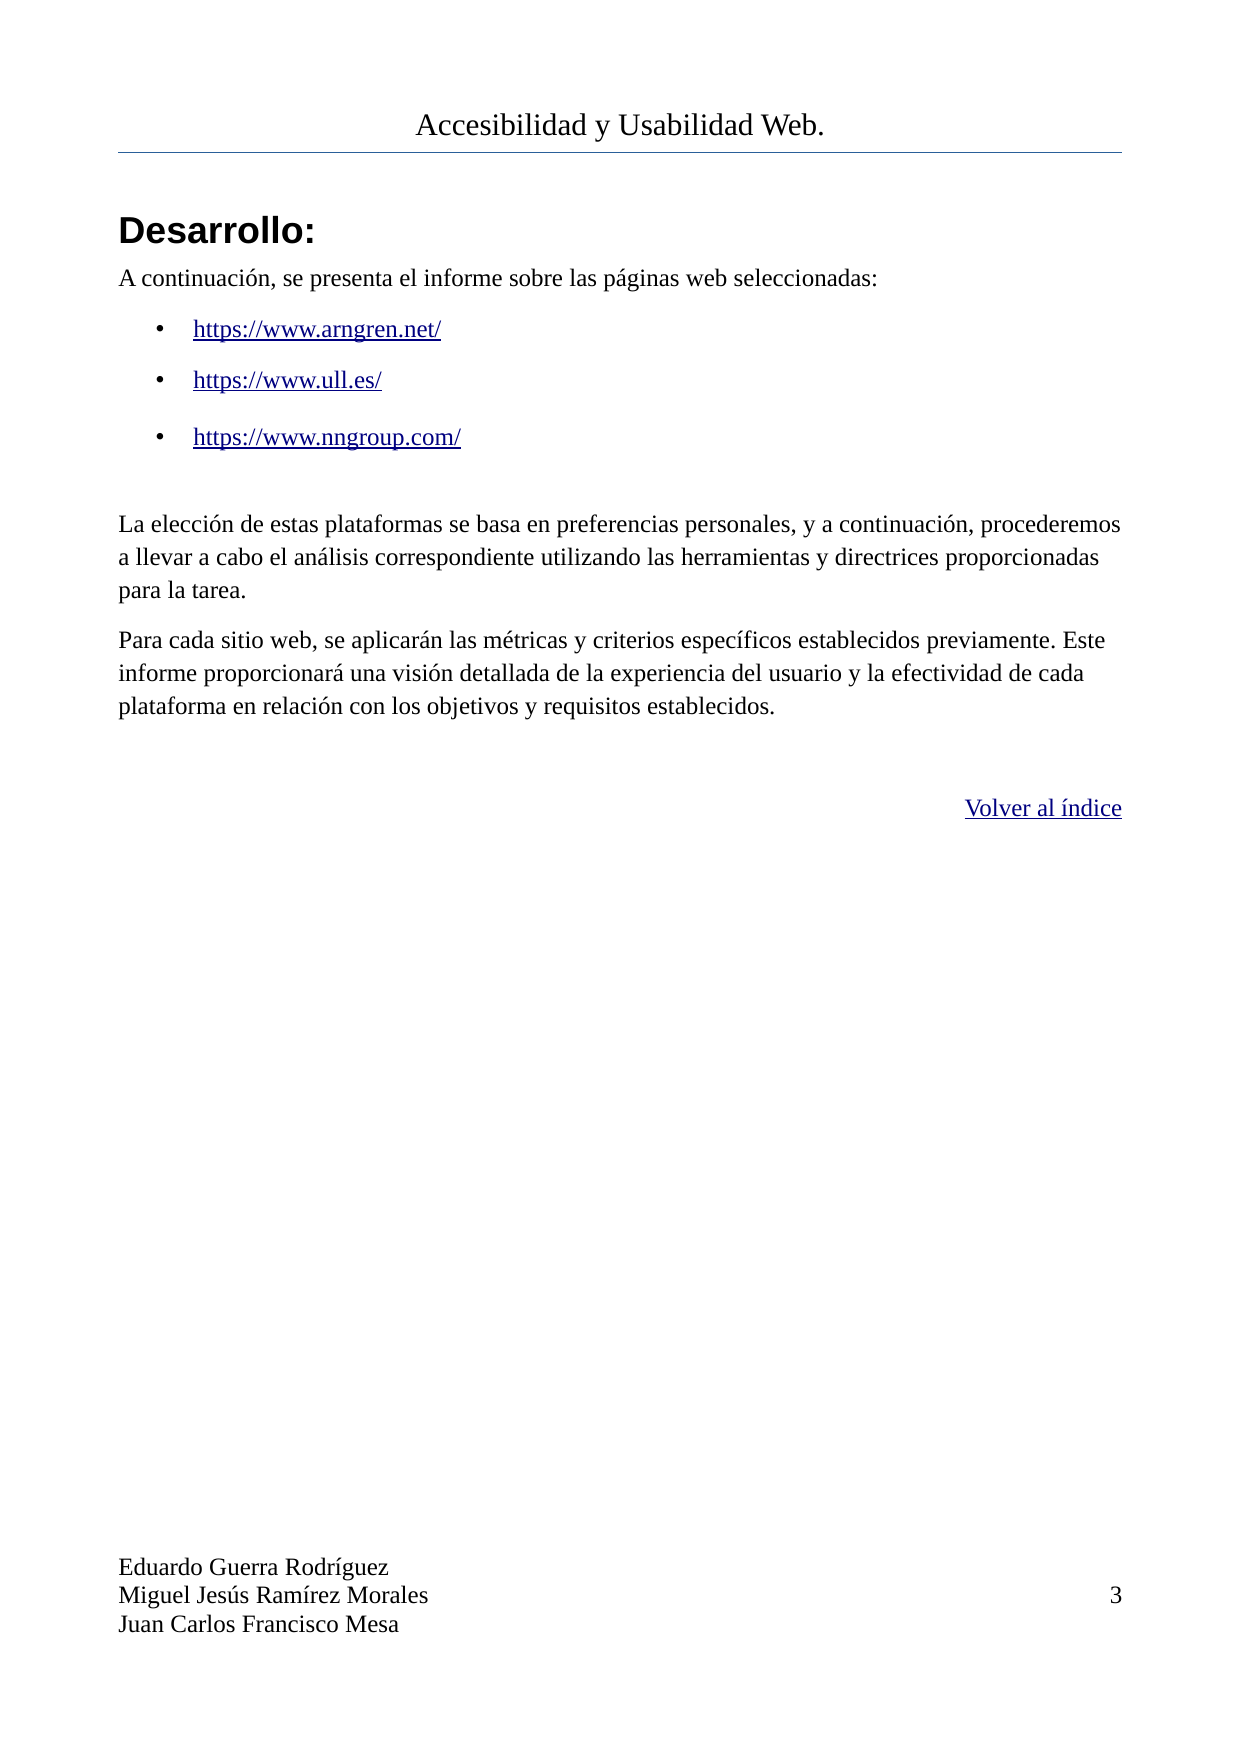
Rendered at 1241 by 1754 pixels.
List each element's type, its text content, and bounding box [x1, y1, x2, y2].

text Volver al índice [118, 793, 1122, 822]
subtitle Desarrollo: [118, 208, 1122, 251]
list https://www.ull.es/ [156, 365, 1122, 394]
text La elección de estas plataformas se basa en preferencias personales, y a continuación, procederemos a llevar a cabo el análisis correspondiente utilizando las herramientas y directrices proporcionadas para la tarea. [118, 509, 1122, 603]
text A continuación, se presenta el informe sobre las páginas web seleccionadas: [118, 263, 1122, 292]
list https://www.arngren.net/ [156, 314, 1122, 343]
text Para cada sitio web, se aplicarán las métricas y criterios específicos establecidos previamente. Este informe proporcionará una visión detallada de la experiencia del usuario y la efectividad de cada plataforma en relación con los objetivos y requisitos establecidos. [118, 625, 1122, 720]
list https://www.nngroup.com/ [156, 422, 1122, 451]
